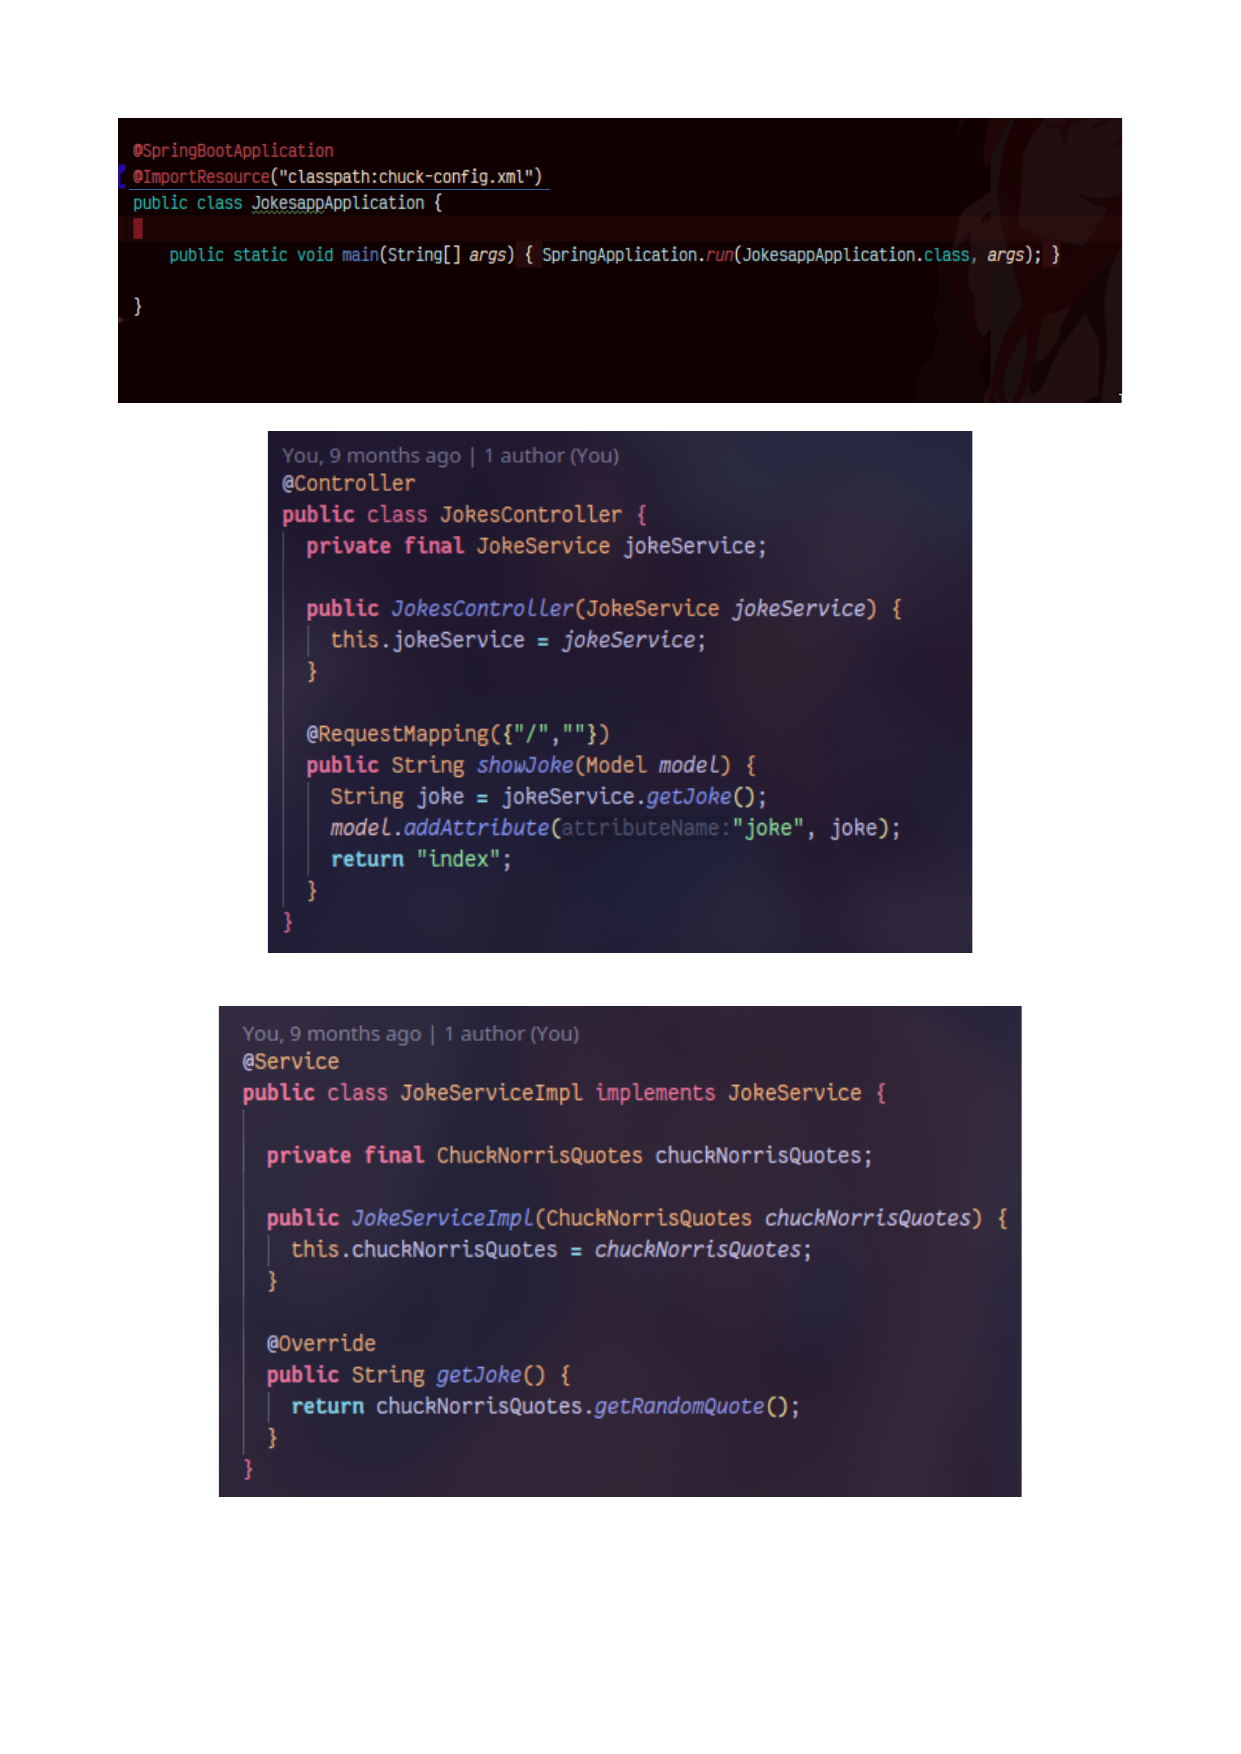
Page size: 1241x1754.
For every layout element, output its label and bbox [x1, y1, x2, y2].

picture [118, 118, 1123, 403]
picture [218, 1006, 1022, 1497]
picture [267, 431, 973, 953]
